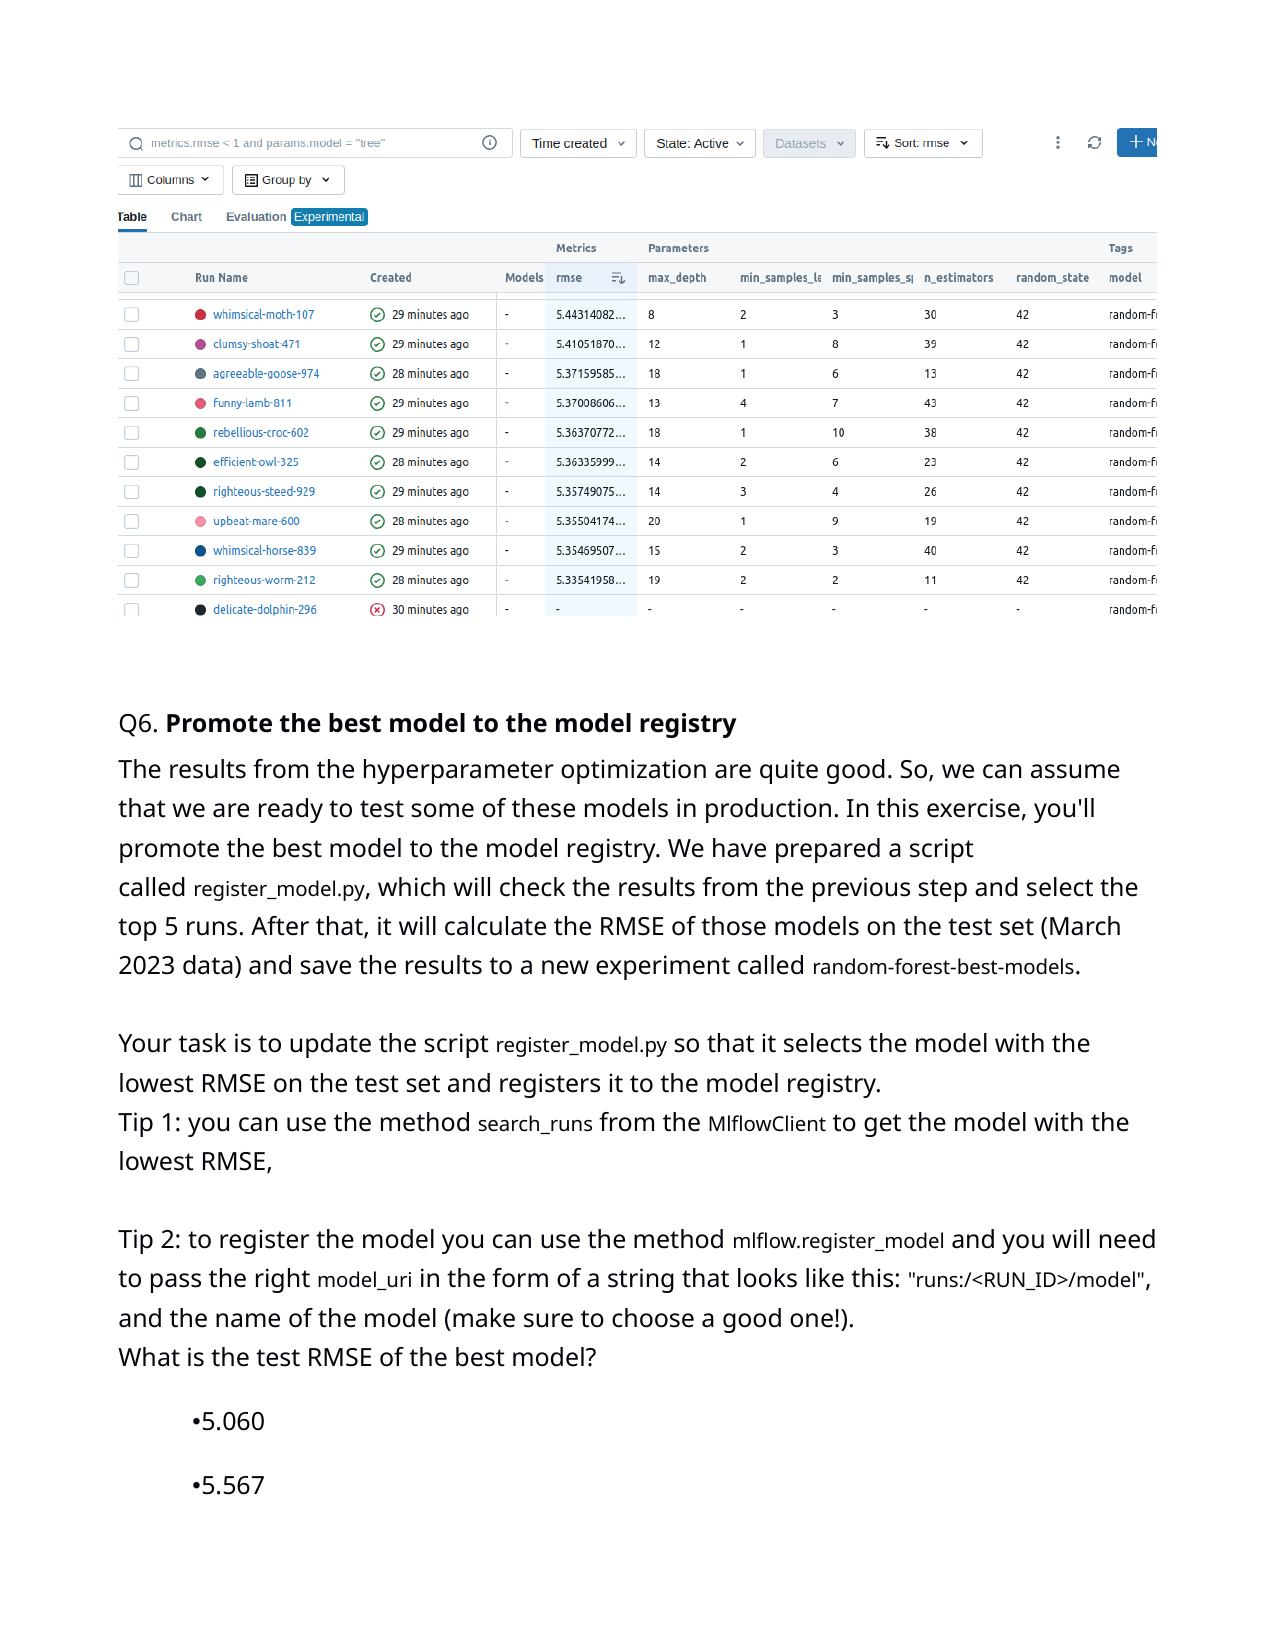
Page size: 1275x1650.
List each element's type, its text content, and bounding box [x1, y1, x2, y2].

text Tip 2: to register the model you can use the method mlflow.register_model and you will need to pass the right model_uri in the form of a string that looks like this: "runs:/<RUN_ID>/model", and the name of the model (make sure to choose a good one!). [118, 1222, 1157, 1334]
subtitle Q6. Promote the best model to the model registry [118, 705, 1157, 739]
text Your task is to update the script register_model.py so that it selects the model with the lowest RMSE on the test set and registers it to the model registry. [118, 1026, 1157, 1099]
list 5.060 [118, 1404, 1157, 1438]
text Tip 1: you can use the method search_runs from the MlflowClient to get the model with the lowest RMSE, [118, 1104, 1157, 1178]
text The results from the hyperparameter optimization are quite good. So, we can assume that we are ready to test some of these models in production. In this exercise, you'll promote the best model to the model registry. We have prepared a script called register_model.py, which will check the results from the previous step and select the top 5 runs. After that, it will calculate the RMSE of those models on the test set (March 2023 data) and save the results to a new experiment called random-forest-best-models. [118, 752, 1157, 982]
text What is the test RMSE of the best model? [118, 1339, 1157, 1373]
list 5.567 [118, 1468, 1157, 1502]
picture [118, 118, 1157, 616]
